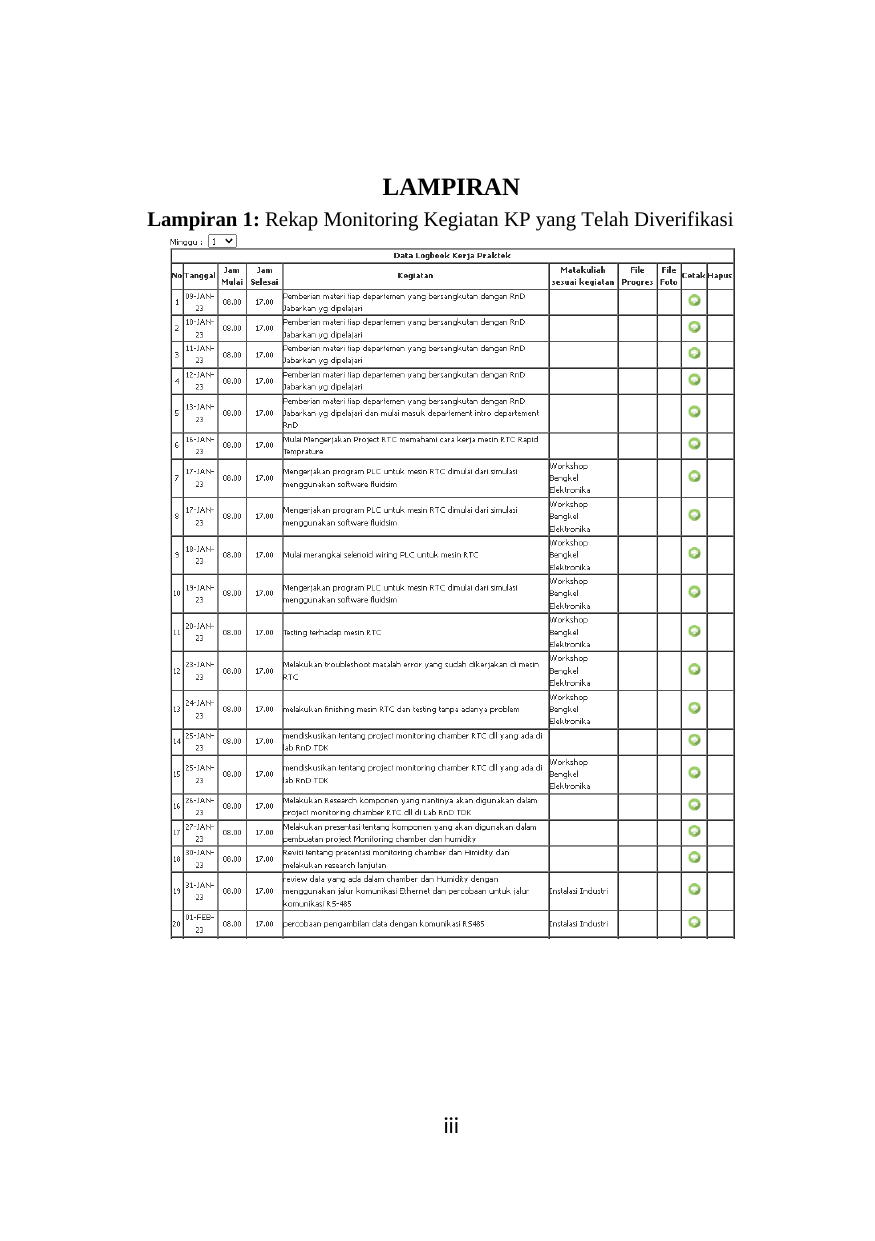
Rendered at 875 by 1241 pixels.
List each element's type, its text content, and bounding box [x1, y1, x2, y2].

picture [166, 233, 737, 939]
subtitle Lampiran 1: Rekap Monitoring Kegiatan KP yang Telah Diverifikasi [147, 207, 756, 231]
subtitle LAMPIRAN [147, 172, 756, 201]
